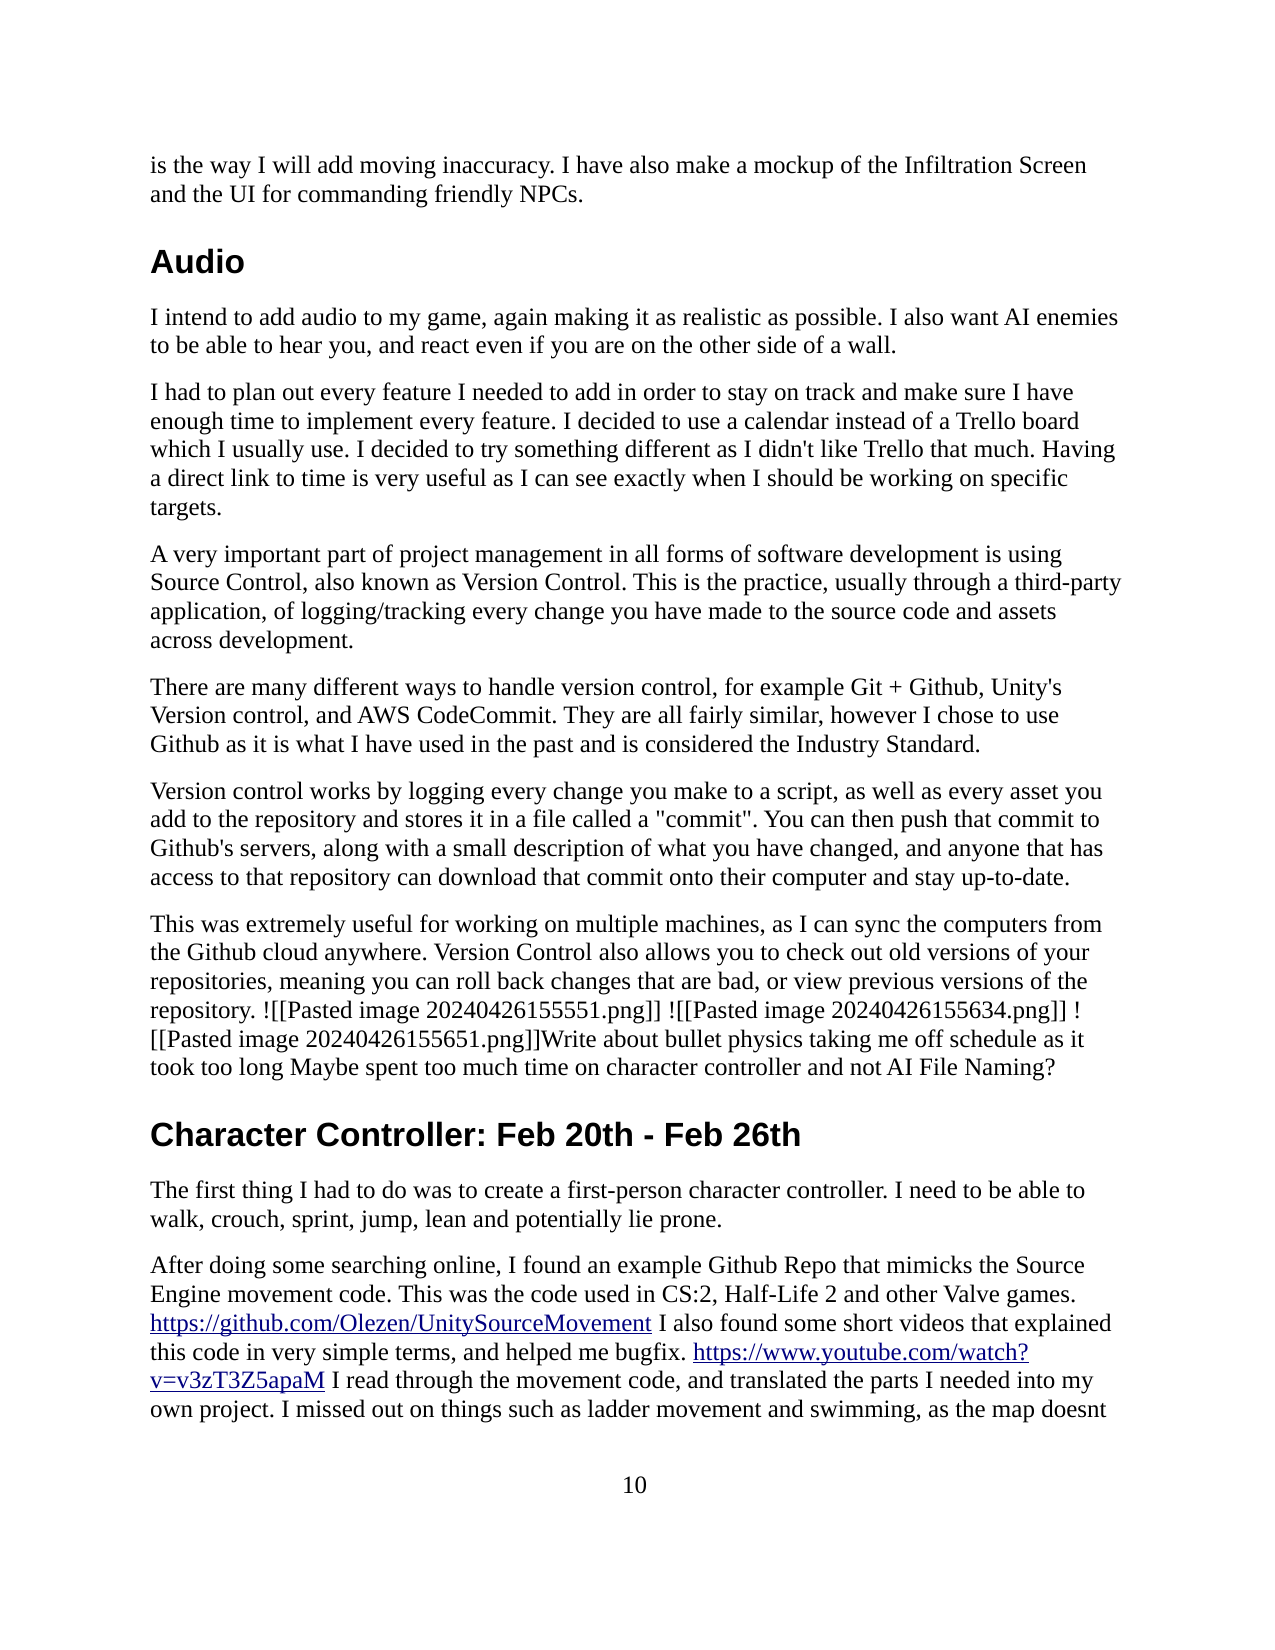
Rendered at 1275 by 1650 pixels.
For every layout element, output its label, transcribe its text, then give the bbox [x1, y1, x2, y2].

text The first thing I had to do was to create a first-person character controller. I need to be able to walk, crouch, sprint, jump, lean and potentially lie prone. [150, 1175, 1125, 1233]
text I intend to add audio to my game, again making it as realistic as possible. I also want AI enemies to be able to hear you, and react even if you are on the other side of a wall. [150, 302, 1125, 359]
text Version control works by logging every change you make to a script, as well as every asset you add to the repository and stores it in a file called a "commit". You can then push that commit to Github's servers, along with a small description of what you have changed, and anyone that has access to that repository can download that commit onto their computer and stay up-to-date. [150, 776, 1125, 891]
text A very important part of project management in all forms of software development is using Source Control, also known as Version Control. This is the practice, usually through a third-party application, of logging/tracking every change you have made to the source code and assets across development. [150, 539, 1125, 654]
text is the way I will add moving inaccuracy. I have also make a mockup of the Infiltration Screen and the UI for commanding friendly NPCs. [150, 150, 1125, 207]
text There are many different ways to handle version control, for example Git + Github, Unity's Version control, and AWS CodeCommit. They are all fairly similar, however I chose to use Github as it is what I have used in the past and is considered the Industry Standard. [150, 672, 1125, 758]
subtitle Character Controller: Feb 20th - Feb 26th [150, 1115, 1125, 1154]
text I had to plan out every feature I needed to add in order to stay on track and make sure I have enough time to implement every feature. I decided to use a calendar instead of a Trello board which I usually use. I decided to try something different as I didn't like Trello that much. Having a direct link to time is very useful as I can see exactly when I should be working on specific targets. [150, 377, 1125, 521]
text This was extremely useful for working on multiple machines, as I can sync the computers from the Github cloud anywhere. Version Control also allows you to check out old versions of your repositories, meaning you can roll back changes that are bad, or view previous versions of the repository. ![[Pasted image 20240426155551.png]] ![[Pasted image 20240426155634.png]] ![[Pasted image 20240426155651.png]]Write about bullet physics taking me off schedule as it took too long Maybe spent too much time on character controller and not AI File Naming? [150, 909, 1125, 1081]
subtitle Audio [150, 241, 1125, 280]
text After doing some searching online, I found an example Github Repo that mimicks the Source Engine movement code. This was the code used in CS:2, Half-Life 2 and other Valve games. https://github.com/Olezen/UnitySourceMovement I also found some short videos that explained this code in very simple terms, and helped me bugfix. https://www.youtube.com/watch?v=v3zT3Z5apaM I read through the movement code, and translated the parts I needed into my own project. I missed out on things such as ladder movement and swimming, as the map doesnt [150, 1251, 1125, 1423]
